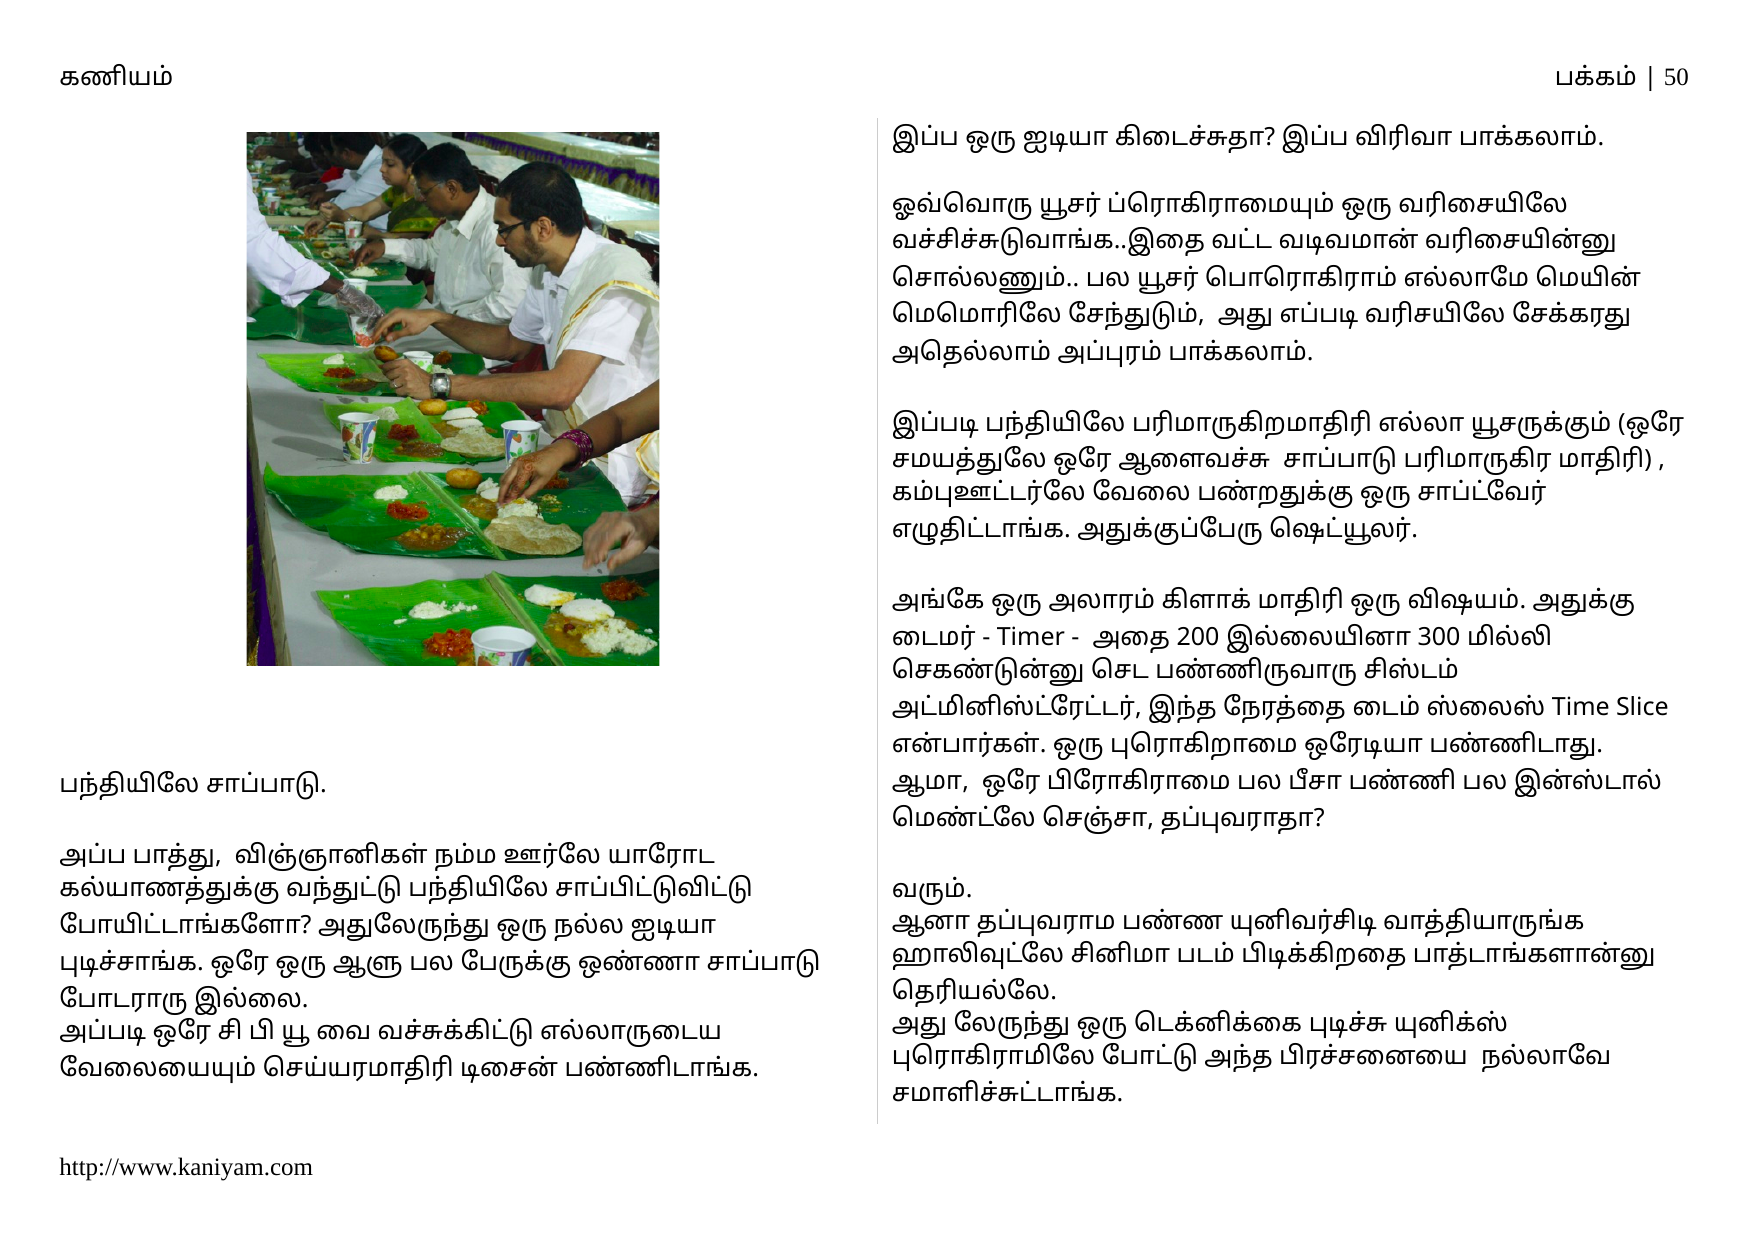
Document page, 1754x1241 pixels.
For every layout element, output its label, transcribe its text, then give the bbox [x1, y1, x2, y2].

text அப்படி ஒரே சி பி யூ வை வச்சுக்கிட்டு எல்லாருடைய வேலையையும் செய்யரமாதிரி டிசைன் பண்ணிடாங்க. [59, 1017, 862, 1087]
text பந்தியிலே சாப்பாடு. [59, 766, 862, 803]
text ஆனா தப்புவராம பண்ண யுனிவர்சிடி வாத்தியாருங்க ஹாலிவுட்லே சினிமா படம் பிடிக்கிறதை பாத்டாங்களான்னு தெரியல்லே. [892, 907, 1695, 1009]
text ஓவ்வொரு யூசர் ப்ரொகிராமையும் ஒரு வரிசையிலே வச்சிச்சுடுவாங்க..இதை வட்ட வடிவமான் வரிசையின்னு சொல்லணும்.. பல யூசர் பொரொகிராம் எல்லாமே மெயின் மெமொரிலே சேந்துடும், அது எப்படி வரிசயிலே சேக்கரது அதெல்லாம் அப்புரம் பாக்கலாம். [892, 189, 1695, 370]
text அது லேருந்து ஒரு டெக்னிக்கை புடிச்சு யுனிக்ஸ் புரொகிராமிலே போட்டு அந்த பிரச்சனையை நல்லாவே சமாளிச்சுட்டாங்க. [892, 1009, 1695, 1112]
text இப்ப ஒரு ஐடியா கிடைச்சுதா? இப்ப விரிவா பாக்கலாம். [892, 118, 1695, 156]
text அப்ப பாத்து, விஞ்ஞானிகள் நம்ம ஊர்லே யாரோட கல்யாணத்துக்கு வந்துட்டு பந்தியிலே சாப்பிட்டுவிட்டு போயிட்டாங்களோ? அதுலேருந்து ஒரு நல்ல ஐடியா புடிச்சாங்க. ஒரே ஒரு ஆளு பல பேருக்கு ஒண்ணா சாப்பாடு போடராரு இல்லை. [59, 837, 862, 1017]
text அங்கே ஒரு அலாரம் கிளாக் மாதிரி ஒரு விஷயம். அதுக்கு டைமர் - Timer - அதை 200 இல்லையினா 300 மில்லி செகண்டுன்னு செட பண்ணிருவாரு சிஸ்டம் அட்மினிஸ்ட்ரேட்டர், இந்த நேரத்தை டைம் ஸ்லைஸ் Time Slice என்பார்கள். ஒரு புரொகிறாமை ஒரேடியா பண்ணிடாது. [892, 582, 1695, 762]
picture [246, 132, 660, 666]
text ஆமா, ஒரே பிரோகிராமை பல பீசா பண்ணி பல இன்ஸ்டால் மெண்ட்லே செஞ்சா, தப்புவராதா? [892, 762, 1695, 836]
text வரும். [892, 870, 1695, 907]
text இப்படி பந்தியிலே பரிமாருகிறமாதிரி எல்லா யூசருக்கும் (ஒரே சமயத்துலே ஒரே ஆளைவச்சு சாப்பாடு பரிமாருகிர மாதிரி) , கம்புஊட்டர்லே வேலை பண்றதுக்கு ஒரு சாப்ட்வேர் எழுதிட்டாங்க. அதுக்குப்பேரு ஷெட்யூலர். [892, 404, 1695, 548]
